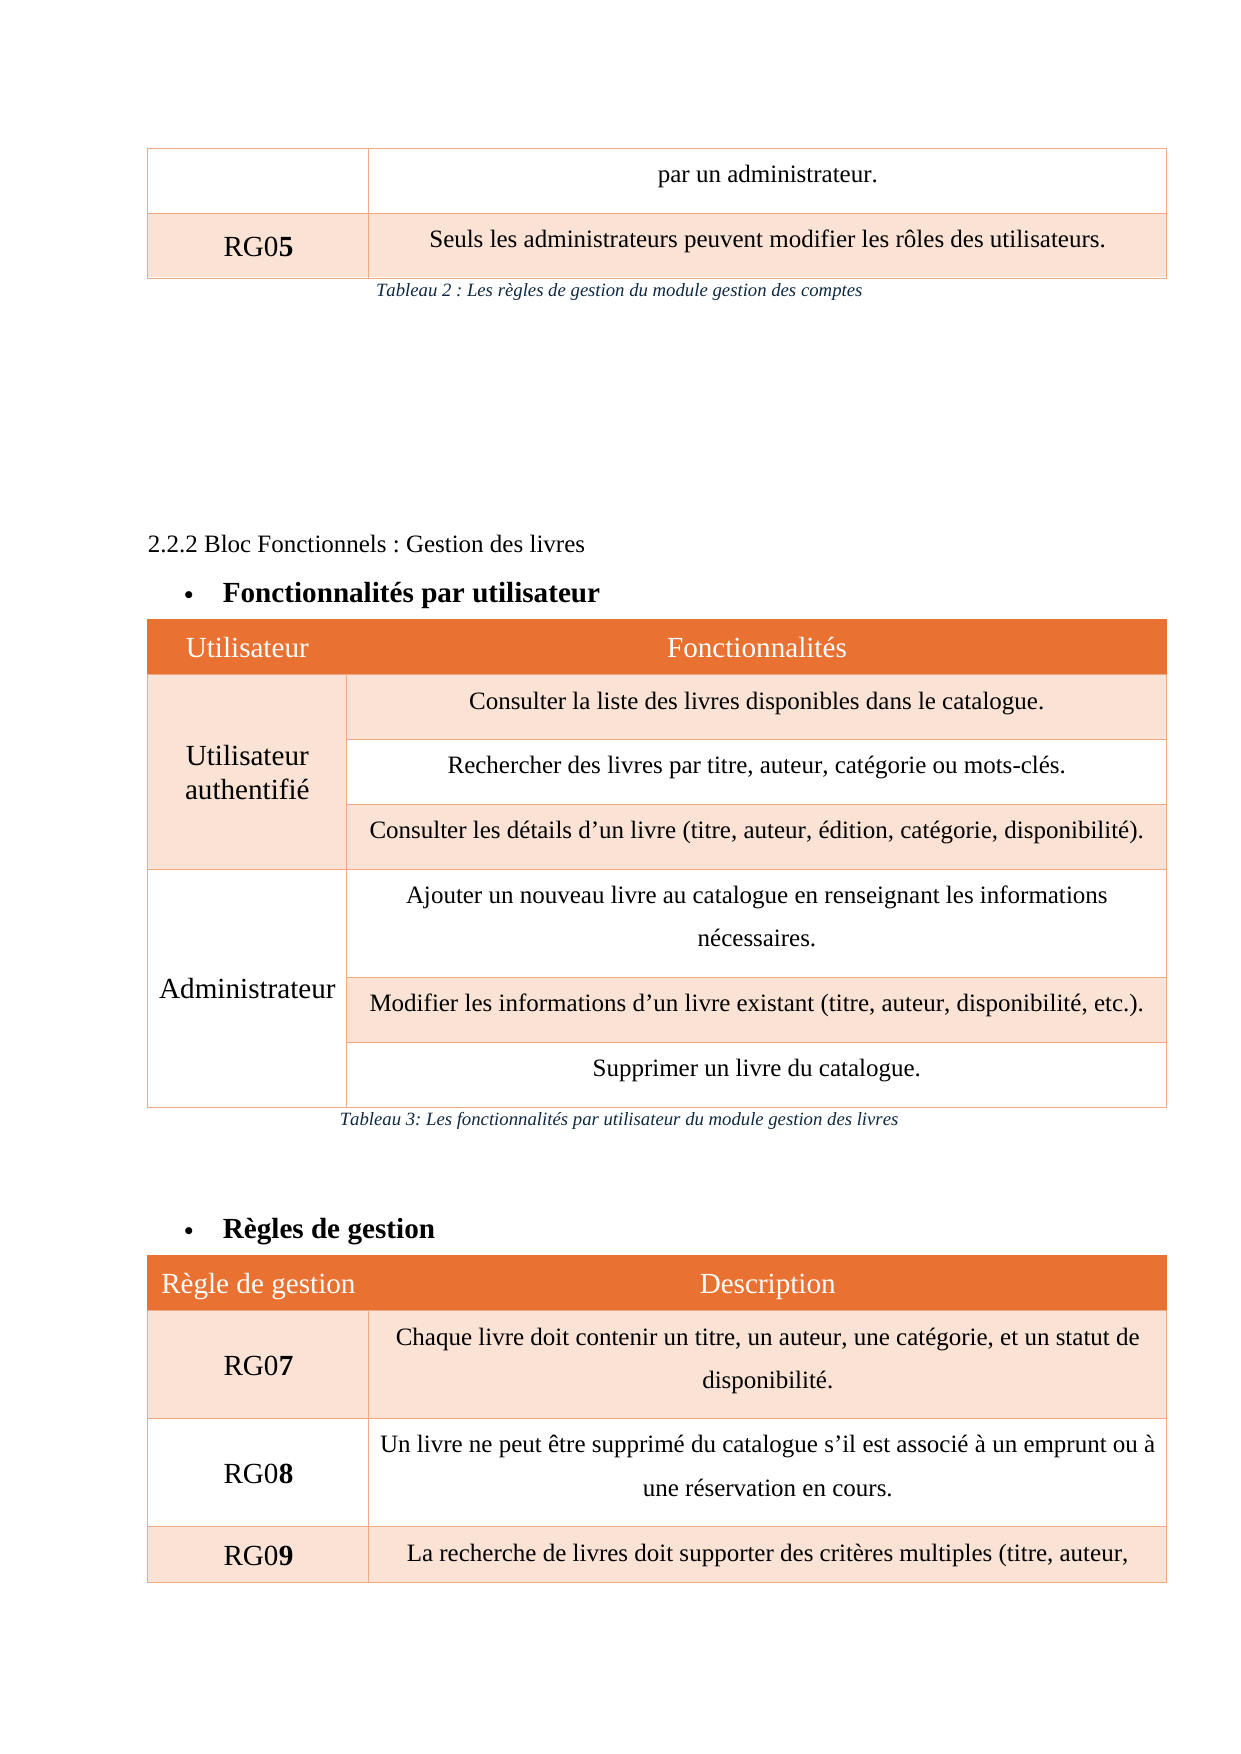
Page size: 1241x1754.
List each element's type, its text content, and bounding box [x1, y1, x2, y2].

table_header Règle de gestion [148, 1256, 369, 1310]
table_cell Consulter la liste des livres disponibles dans le catalogue. [347, 675, 1166, 739]
table_cell RG08 [148, 1419, 368, 1526]
table_cell RG07 [148, 1311, 368, 1418]
table_cell La recherche de livres doit supporter des critères multiples (titre, auteur, [369, 1527, 1166, 1582]
table_cell Un livre ne peut être supprimé du catalogue s’il est associé à un emprunt ou à une réservation en cours. [369, 1419, 1166, 1526]
table_cell Modifier les informations d’un livre existant (titre, auteur, disponibilité, etc.). [347, 978, 1166, 1042]
table_cell Consulter les détails d’un livre (titre, auteur, édition, catégorie, disponibilité). [347, 805, 1166, 869]
table_cell par un administrateur. [369, 149, 1166, 212]
table_cell RG05 [148, 214, 368, 277]
table_header Description [369, 1256, 1166, 1310]
table_cell [148, 149, 368, 212]
list Fonctionnalités par utilisateur [185, 575, 1093, 608]
table_cell Chaque livre doit contenir un titre, un auteur, une catégorie, et un statut de disponibilité. [369, 1311, 1166, 1418]
list Règles de gestion [185, 1211, 1093, 1244]
table_header Utilisateur [148, 620, 347, 674]
table_cell Supprimer un livre du catalogue. [347, 1043, 1166, 1107]
table_cell RG09 [148, 1527, 368, 1582]
table_cell Seuls les administrateurs peuvent modifier les rôles des utilisateurs. [369, 214, 1166, 277]
table_cell Utilisateur authentifié [148, 675, 346, 869]
table_cell Administrateur [148, 870, 346, 1107]
text Tableau 3: Les fonctionnalités par utilisateur du module gestion des livres [148, 1108, 1093, 1129]
table_cell Ajouter un nouveau livre au catalogue en renseignant les informations nécessaires. [347, 870, 1166, 977]
table_header Fonctionnalités [347, 620, 1166, 674]
table_cell Rechercher des livres par titre, auteur, catégorie ou mots-clés. [347, 740, 1166, 804]
text Tableau 2 : Les règles de gestion du module gestion des comptes [148, 279, 1093, 300]
subtitle 2.2.2 Bloc Fonctionnels : Gestion des livres [148, 529, 1093, 558]
